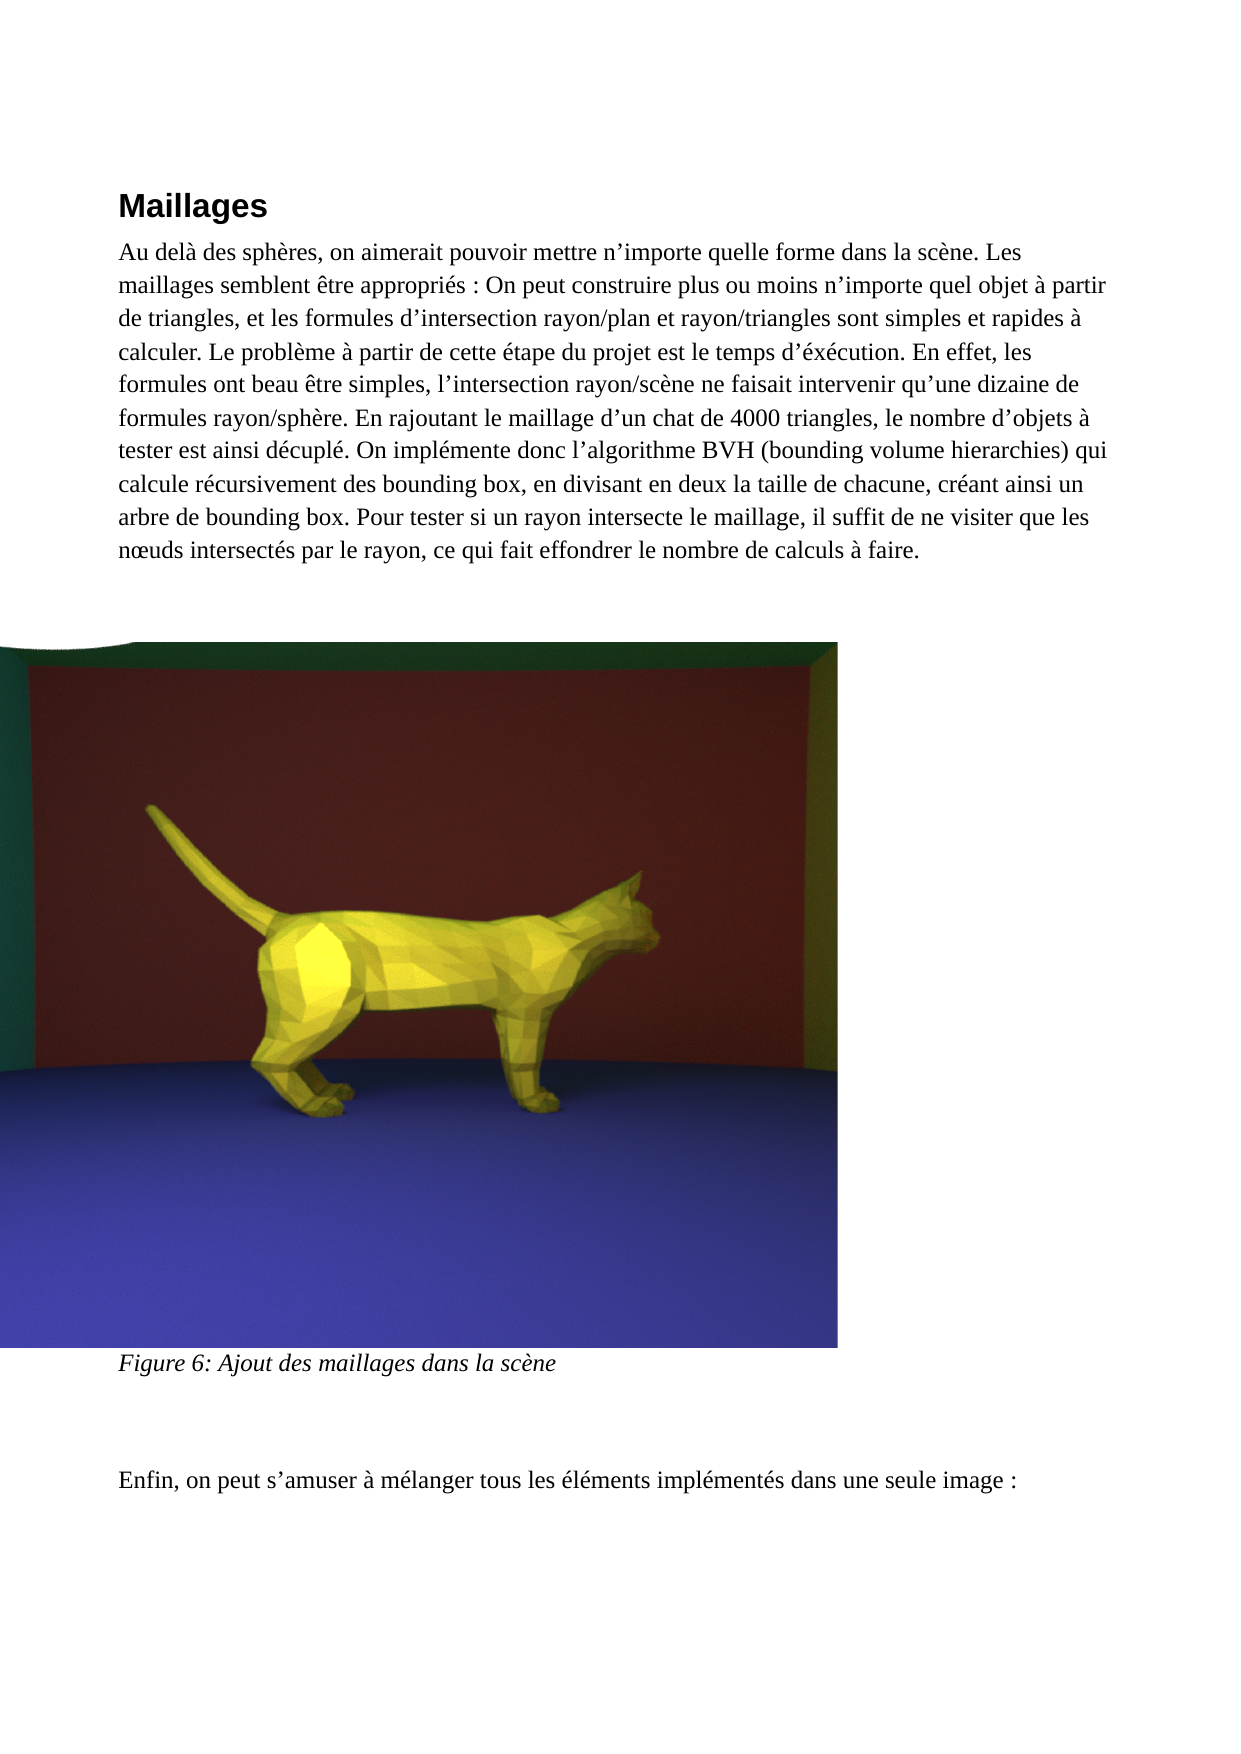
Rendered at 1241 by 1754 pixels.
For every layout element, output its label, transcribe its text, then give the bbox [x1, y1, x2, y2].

text Enfin, on peut s’amuser à mélanger tous les éléments implémentés dans une seule image : [118, 1465, 1122, 1494]
text Au delà des sphères, on aimerait pouvoir mettre n’importe quelle forme dans la scène. Les maillages semblent être appropriés : On peut construire plus ou moins n’importe quel objet à partir de triangles, et les formules d’intersection rayon/plan et rayon/triangles sont simples et rapides à calculer. Le problème à partir de cette étape du projet est le temps d’éxécution. En effet, les formules ont beau être simples, l’intersection rayon/scène ne faisait intervenir qu’une dizaine de formules rayon/sphère. En rajoutant le maillage d’un chat de 4000 triangles, le nombre d’objets à tester est ainsi décuplé. On implémente donc l’algorithme BVH (bounding volume hierarchies) qui calcule récursivement des bounding box, en divisant en deux la taille de chacune, créant ainsi un arbre de bounding box. Pour tester si un rayon intersecte le maillage, il suffit de ne visiter que les nœuds intersectés par le rayon, ce qui fait effondrer le nombre de calculs à faire. [118, 237, 1122, 563]
subtitle Maillages [118, 187, 1122, 225]
text Figure 6: Ajout des maillages dans la scène [118, 1348, 799, 1377]
picture [0, 642, 838, 1348]
